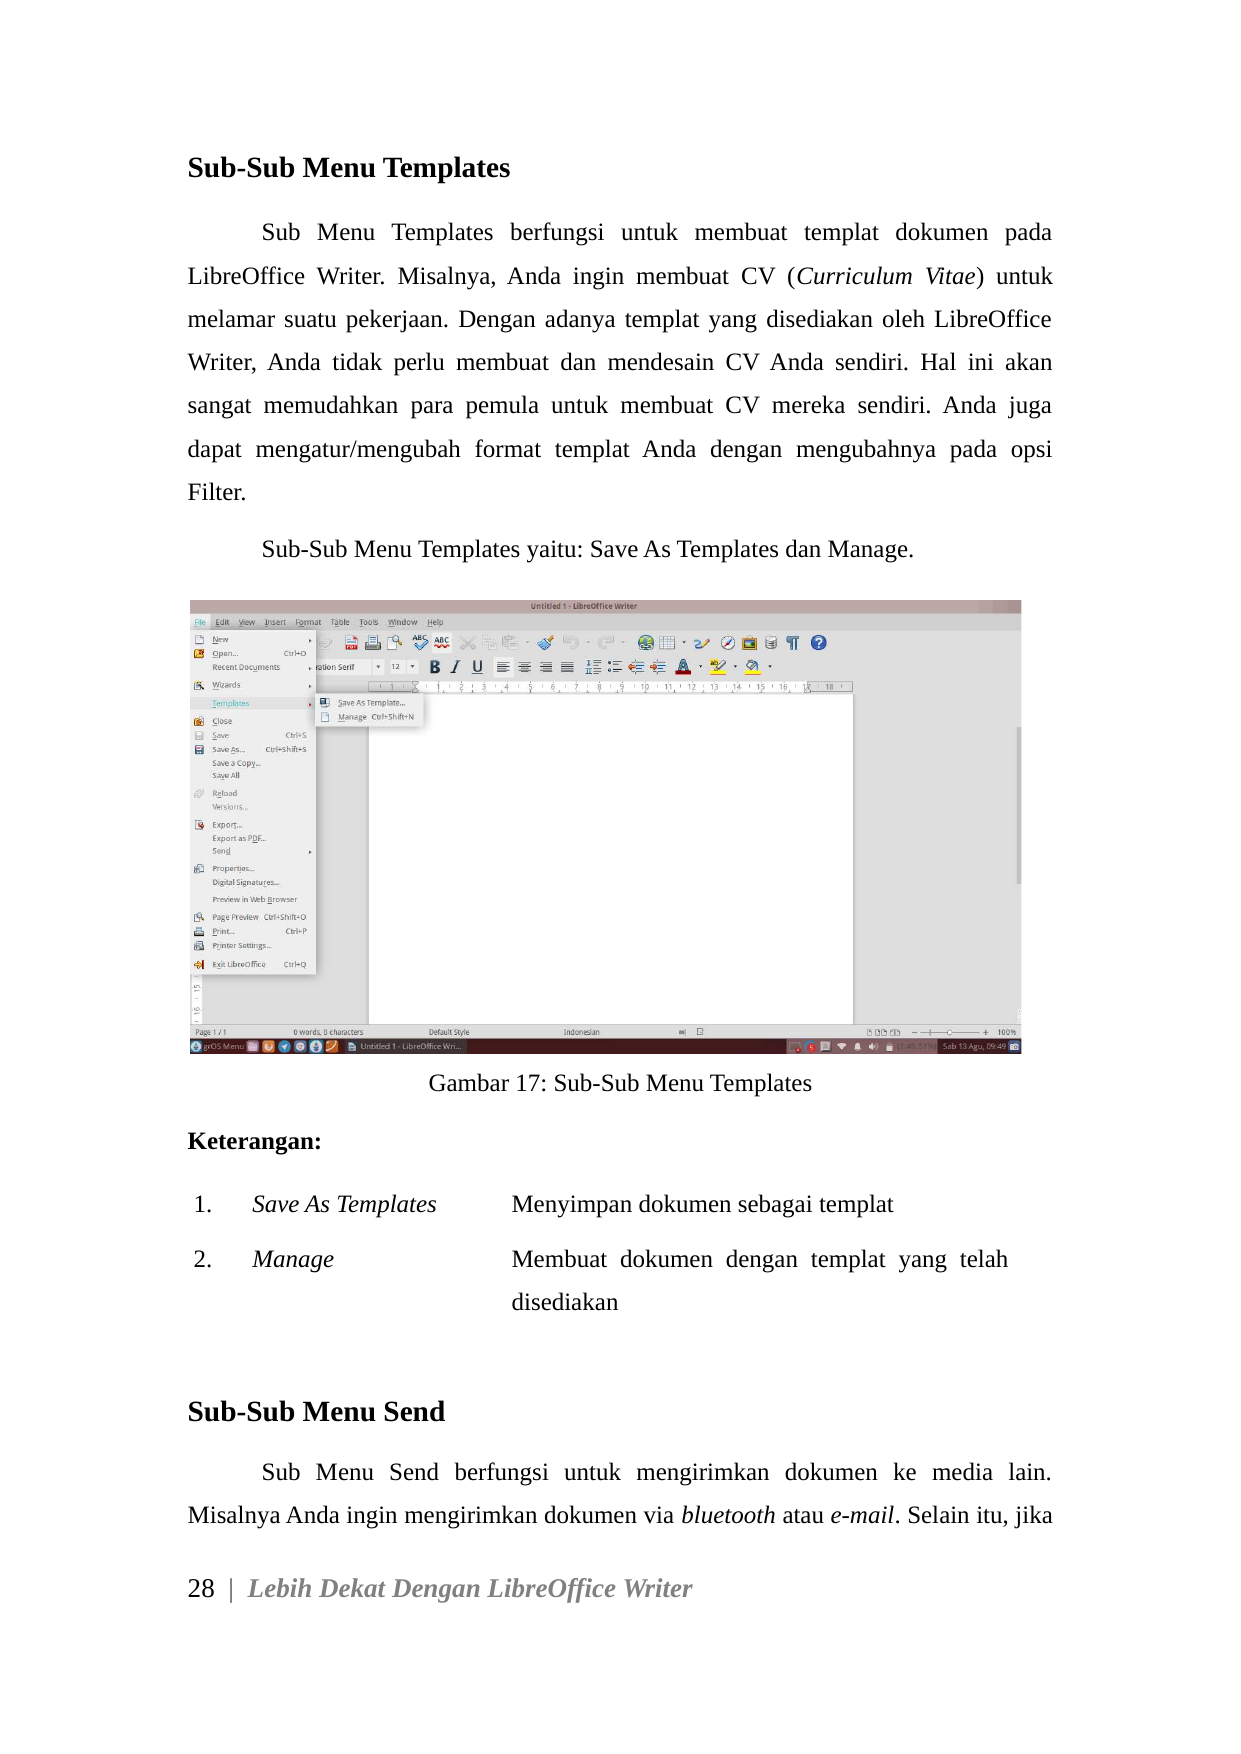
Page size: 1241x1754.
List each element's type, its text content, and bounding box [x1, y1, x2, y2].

table_cell Manage [246, 1238, 506, 1336]
subtitle Sub-Sub Menu Send [187, 1394, 1053, 1428]
table_header 1. [188, 1184, 246, 1238]
table_header Menyimpan dokumen sebagai templat [506, 1184, 1015, 1238]
table_cell 2. [188, 1238, 246, 1336]
subtitle Sub-Sub Menu Templates [187, 150, 1053, 184]
text Sub Menu Templates berfungsi untuk membuat templat dokumen pada LibreOffice Writer. Misalnya, Anda ingin membuat CV (Curriculum Vitae) untuk melamar suatu pekerjaan. Dengan adanya templat yang disediakan oleh LibreOffice Writer, Anda tidak perlu membuat dan mendesain CV Anda sendiri. Hal ini akan sangat memudahkan para pemula untuk membuat CV mereka sendiri. Anda juga dapat mengatur/mengubah format templat Anda dengan mengubahnya pada opsi Filter. [187, 213, 1053, 506]
table_header Save As Templates [246, 1184, 506, 1238]
text Sub Menu Send berfungsi untuk mengirimkan dokumen ke media lain. Misalnya Anda ingin mengirimkan dokumen via bluetooth atau e-mail. Selain itu, jika [187, 1457, 1053, 1529]
text Gambar 17: Sub-Sub Menu Templates [187, 592, 1053, 1097]
picture [190, 600, 1022, 1054]
text Keterangan: [187, 1126, 1053, 1154]
text Sub-Sub Menu Templates yaitu: Save As Templates dan Manage. [187, 534, 1053, 563]
table_cell Membuat dokumen dengan templat yang telah disediakan [506, 1238, 1015, 1336]
